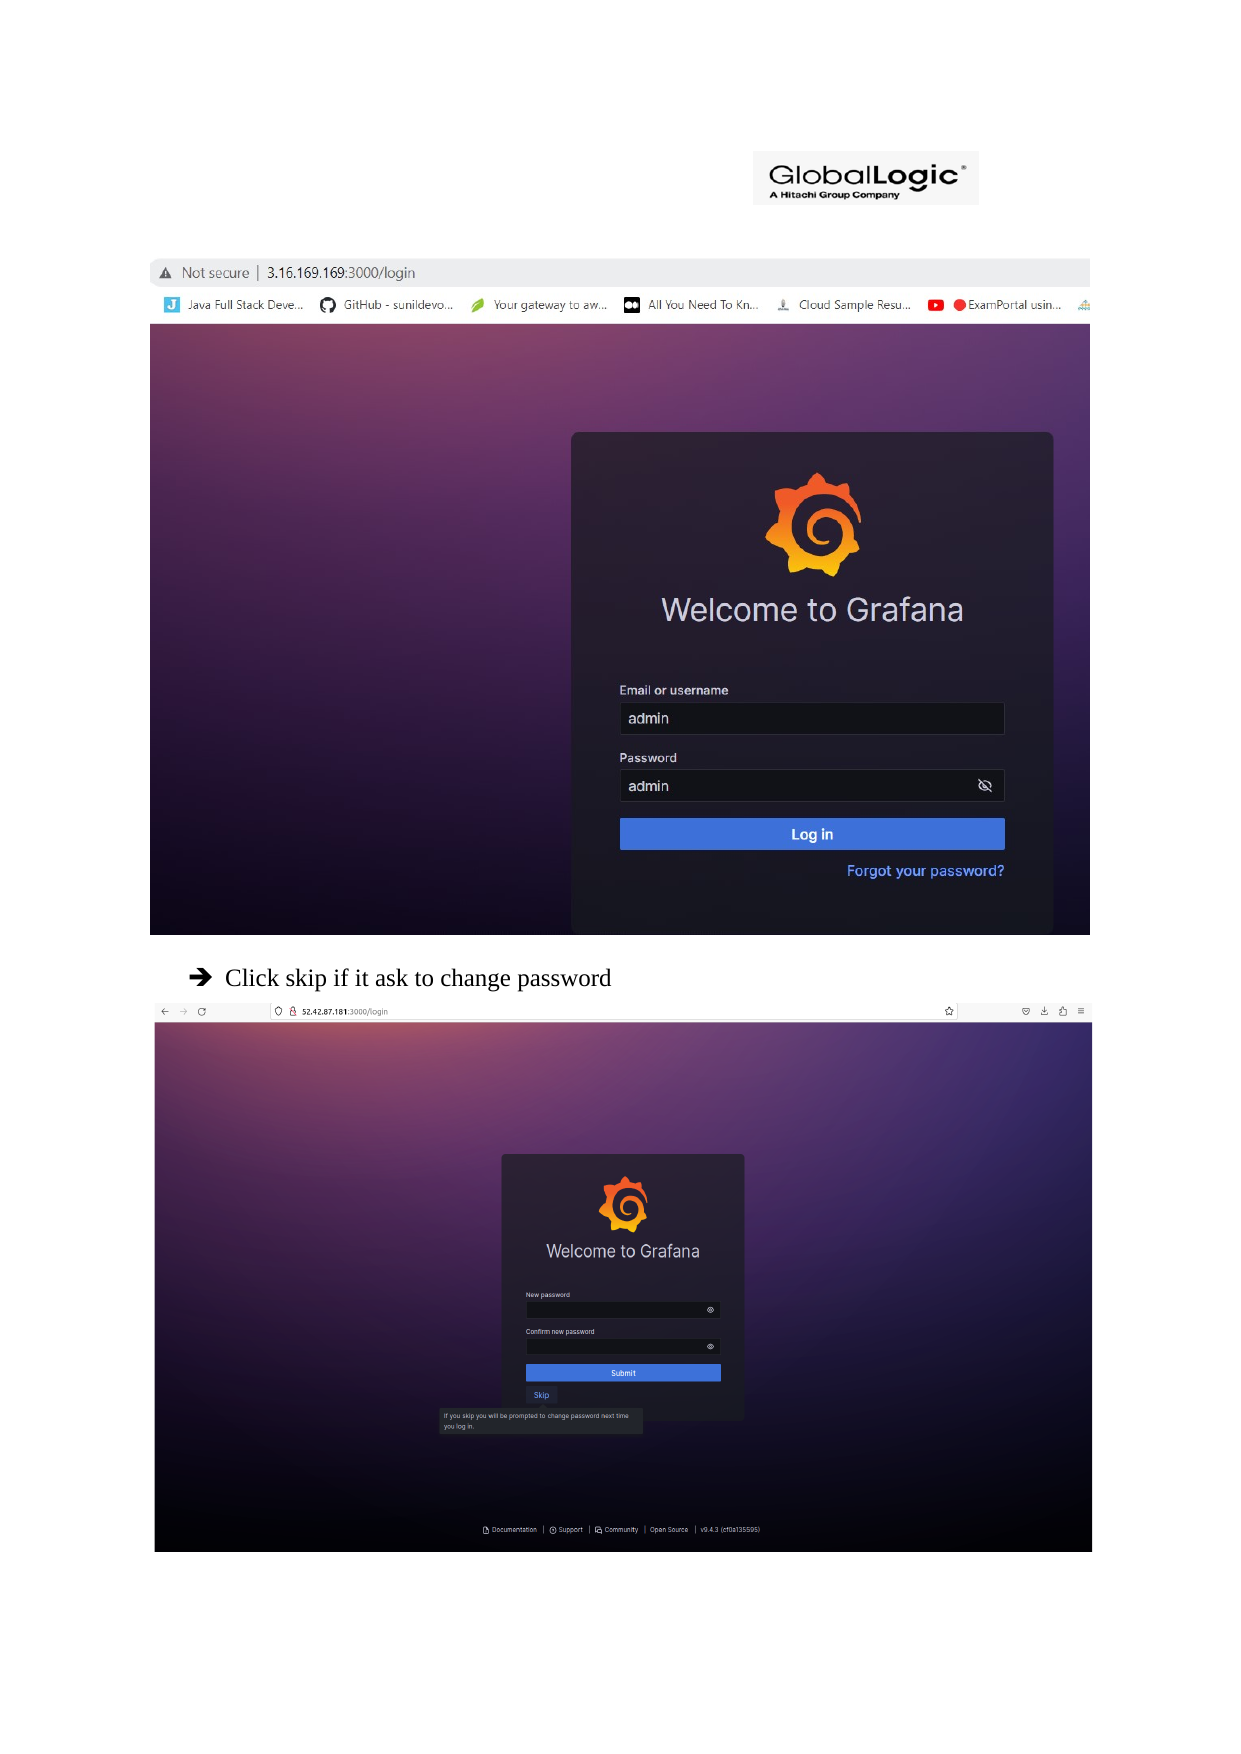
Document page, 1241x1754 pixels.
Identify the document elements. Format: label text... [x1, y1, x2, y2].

picture [751, 150, 980, 206]
list Click skip if it ask to change password [187, 963, 1090, 992]
picture [150, 254, 1090, 935]
picture [154, 1003, 1093, 1552]
